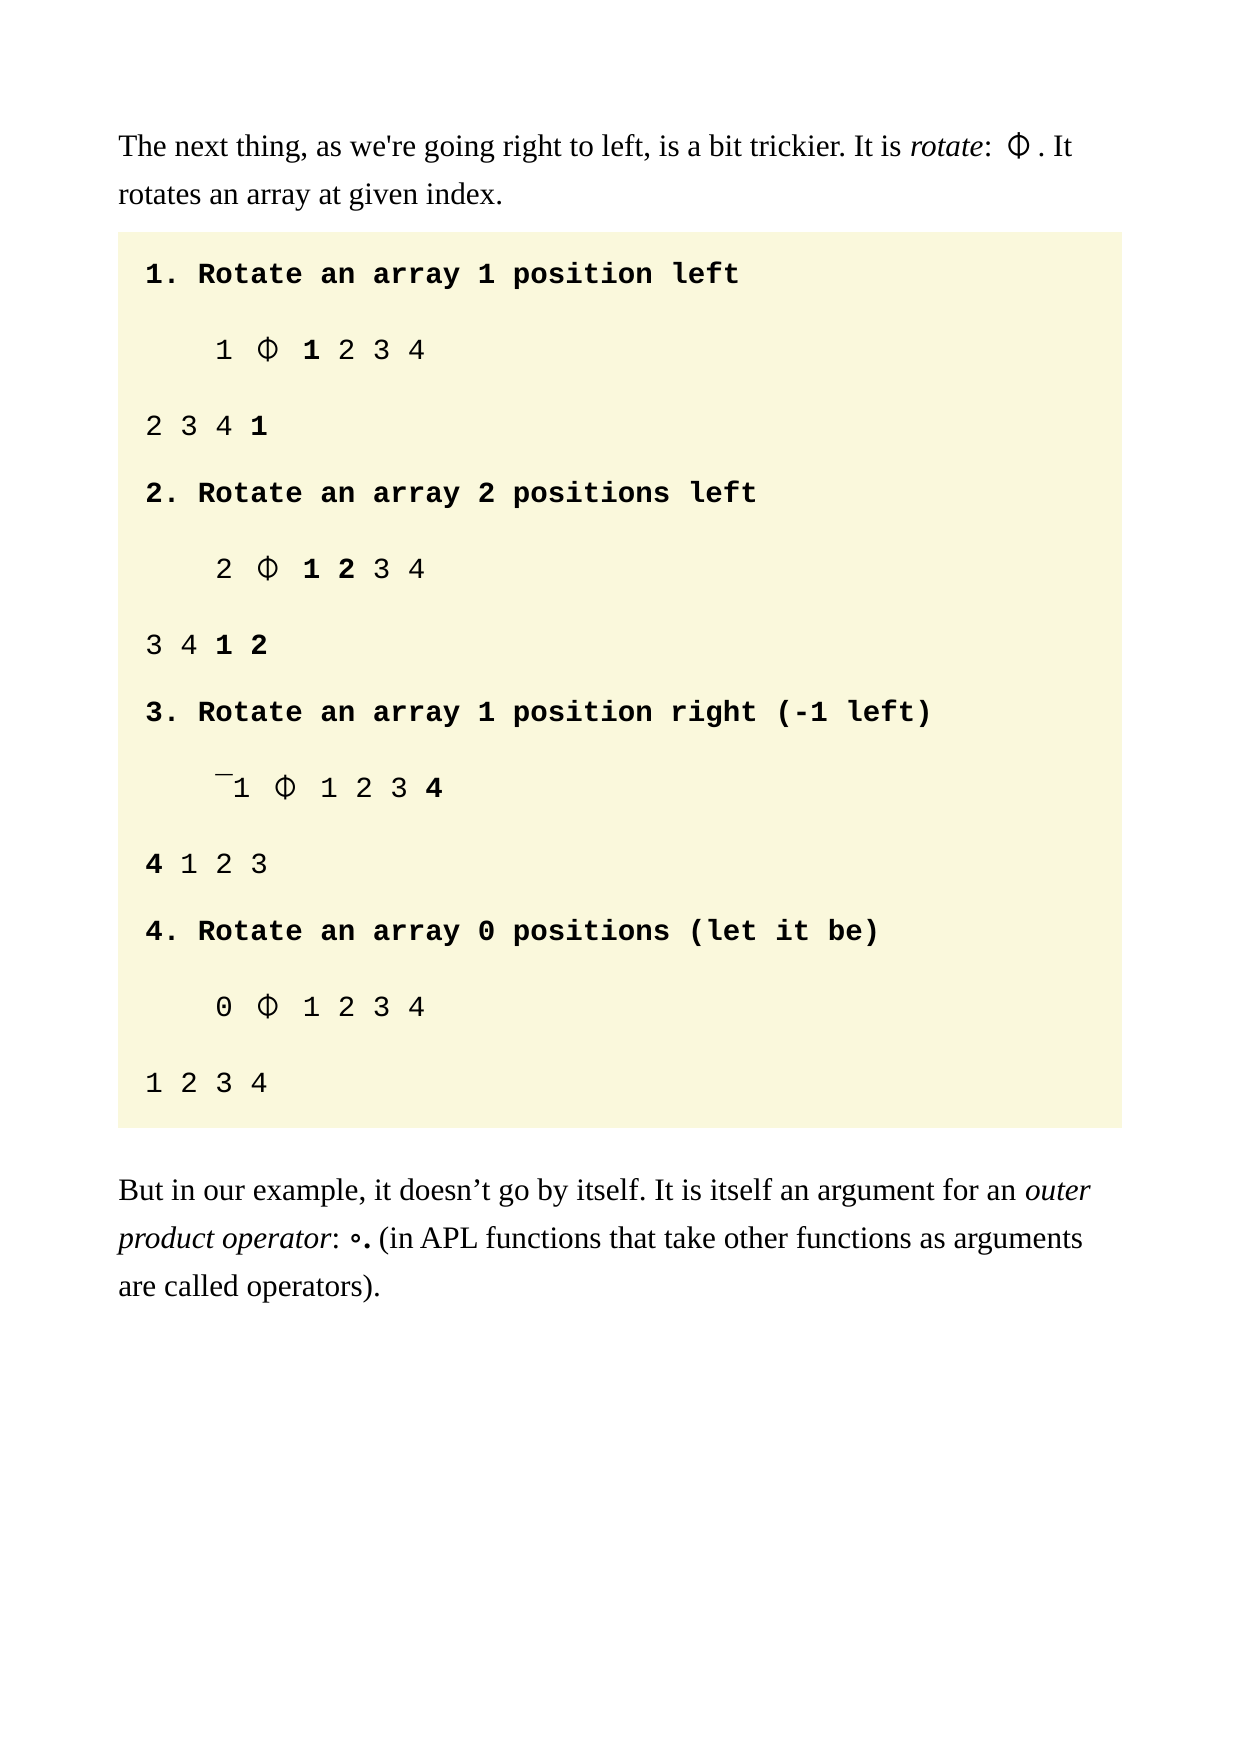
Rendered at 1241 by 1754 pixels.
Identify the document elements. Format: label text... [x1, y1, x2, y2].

text 2 3 4 1 [118, 384, 1122, 444]
text 1 2 3 4 [118, 1041, 1122, 1128]
text 3 4 1 2 [118, 603, 1122, 663]
text The next thing, as we're going right to left, is a bit trickier. It is rotate: ⌽. It rotates an array at given index. [118, 118, 1122, 214]
text 4. Rotate an array 0 positions (let it be) [118, 889, 1122, 927]
text 2 ⌽ 1 2 3 4 [118, 527, 1122, 565]
text 3. Rotate an array 1 position right (-1 left) [118, 670, 1122, 708]
text 1 ⌽ 1 2 3 4 [118, 308, 1122, 346]
text 1. Rotate an array 1 position left [118, 232, 1122, 270]
text 4 1 2 3 [118, 822, 1122, 882]
text But in our example, it doesn’t go by itself. It is itself an argument for an outer product operator: ∘. (in APL functions that take other functions as arguments are called operators). [118, 1162, 1122, 1306]
text 0 ⌽ 1 2 3 4 [118, 965, 1122, 1003]
text 2. Rotate an array 2 positions left [118, 451, 1122, 489]
text ¯1 ⌽ 1 2 3 4 [118, 746, 1122, 784]
